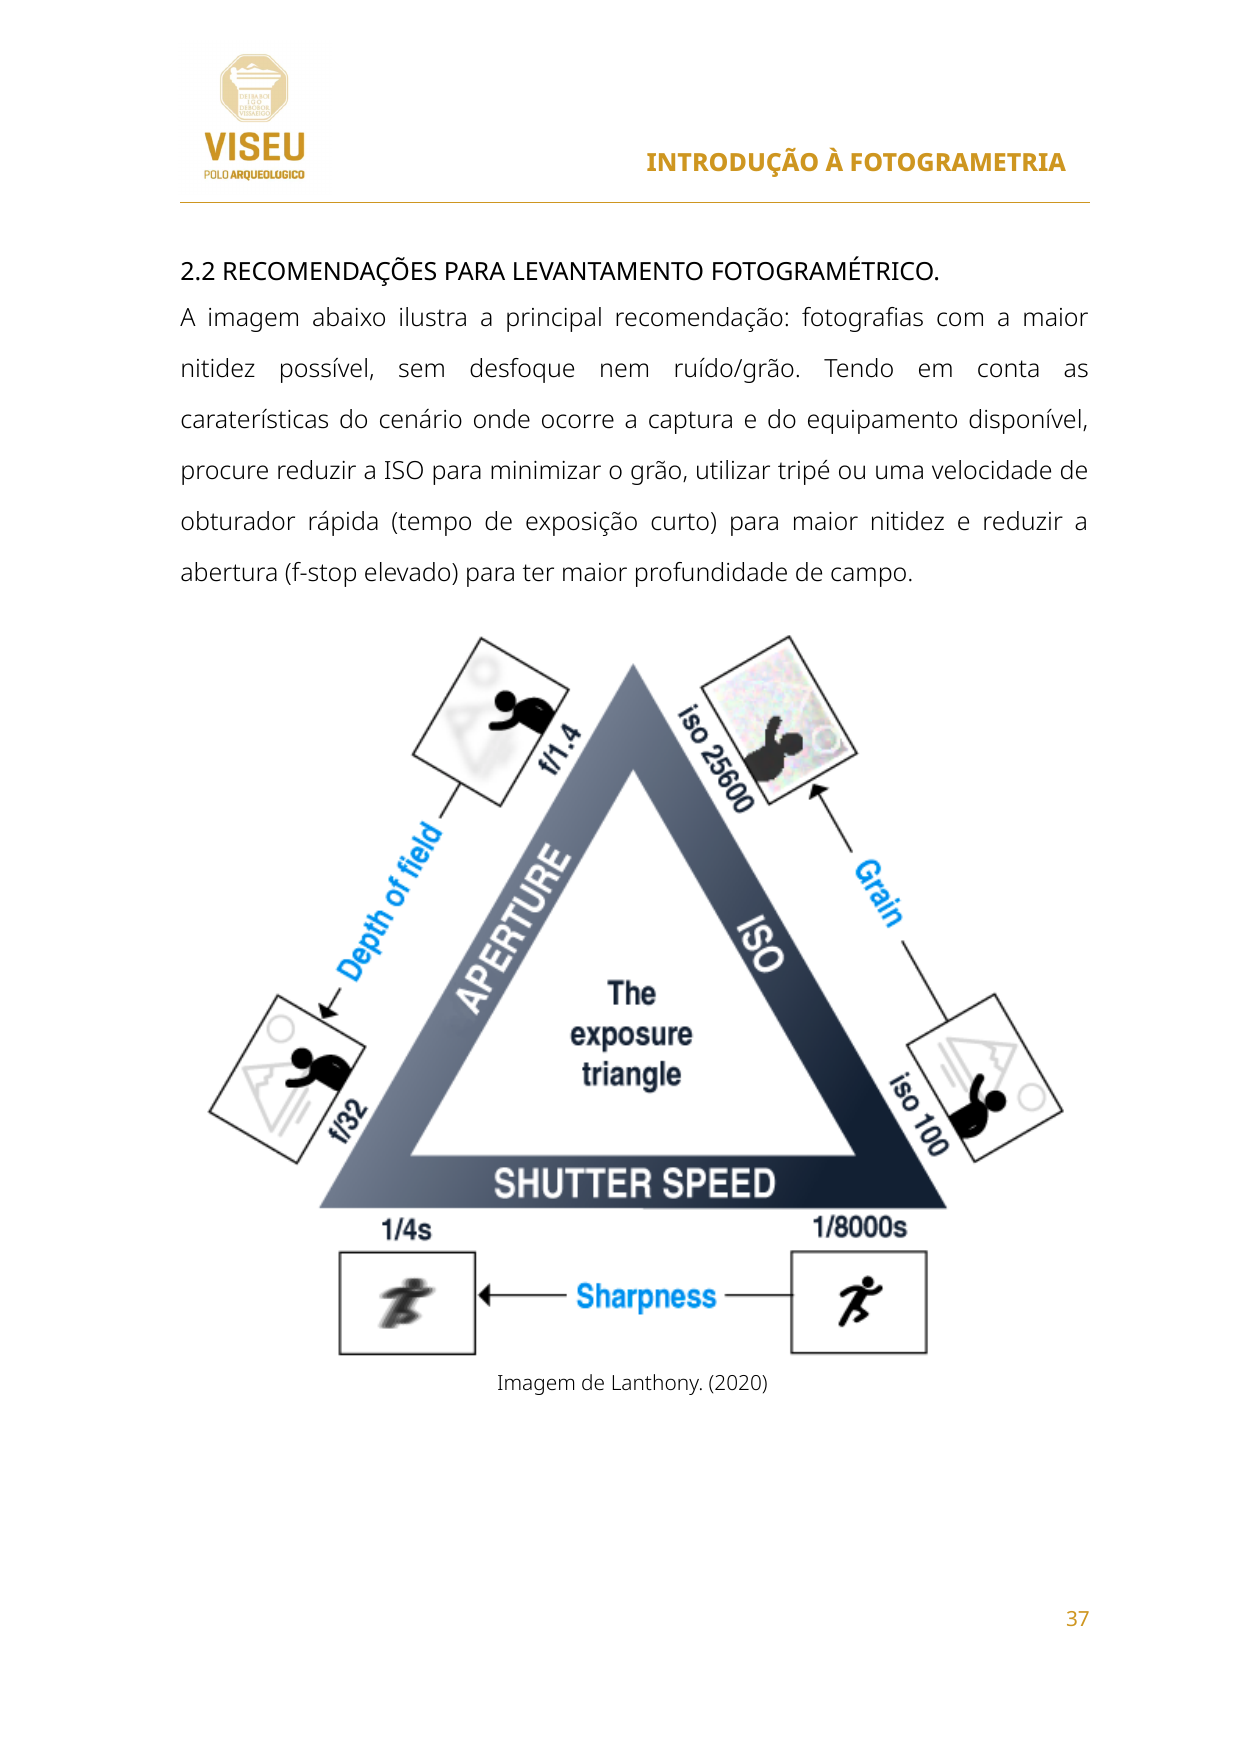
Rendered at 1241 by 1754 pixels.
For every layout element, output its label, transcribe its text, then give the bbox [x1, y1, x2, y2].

subtitle 2.2 Recomendações para levantamento fotogramétrico. [180, 253, 1090, 287]
picture [206, 634, 1064, 1357]
text A imagem abaixo ilustra a principal recomendação: fotografias com a maior nitidez possível, sem desfoque nem ruído/grão. Tendo em conta as caraterísticas do cenário onde ocorre a captura e do equipamento disponível, procure reduzir a ISO para minimizar o grão, utilizar tripé ou uma velocidade de obturador rápida (tempo de exposição curto) para maior nitidez e reduzir a abertura (f-stop elevado) para ter maior profundidade de campo. [180, 300, 1090, 589]
text Imagem de Lanthony. (2020) [180, 633, 1090, 1397]
